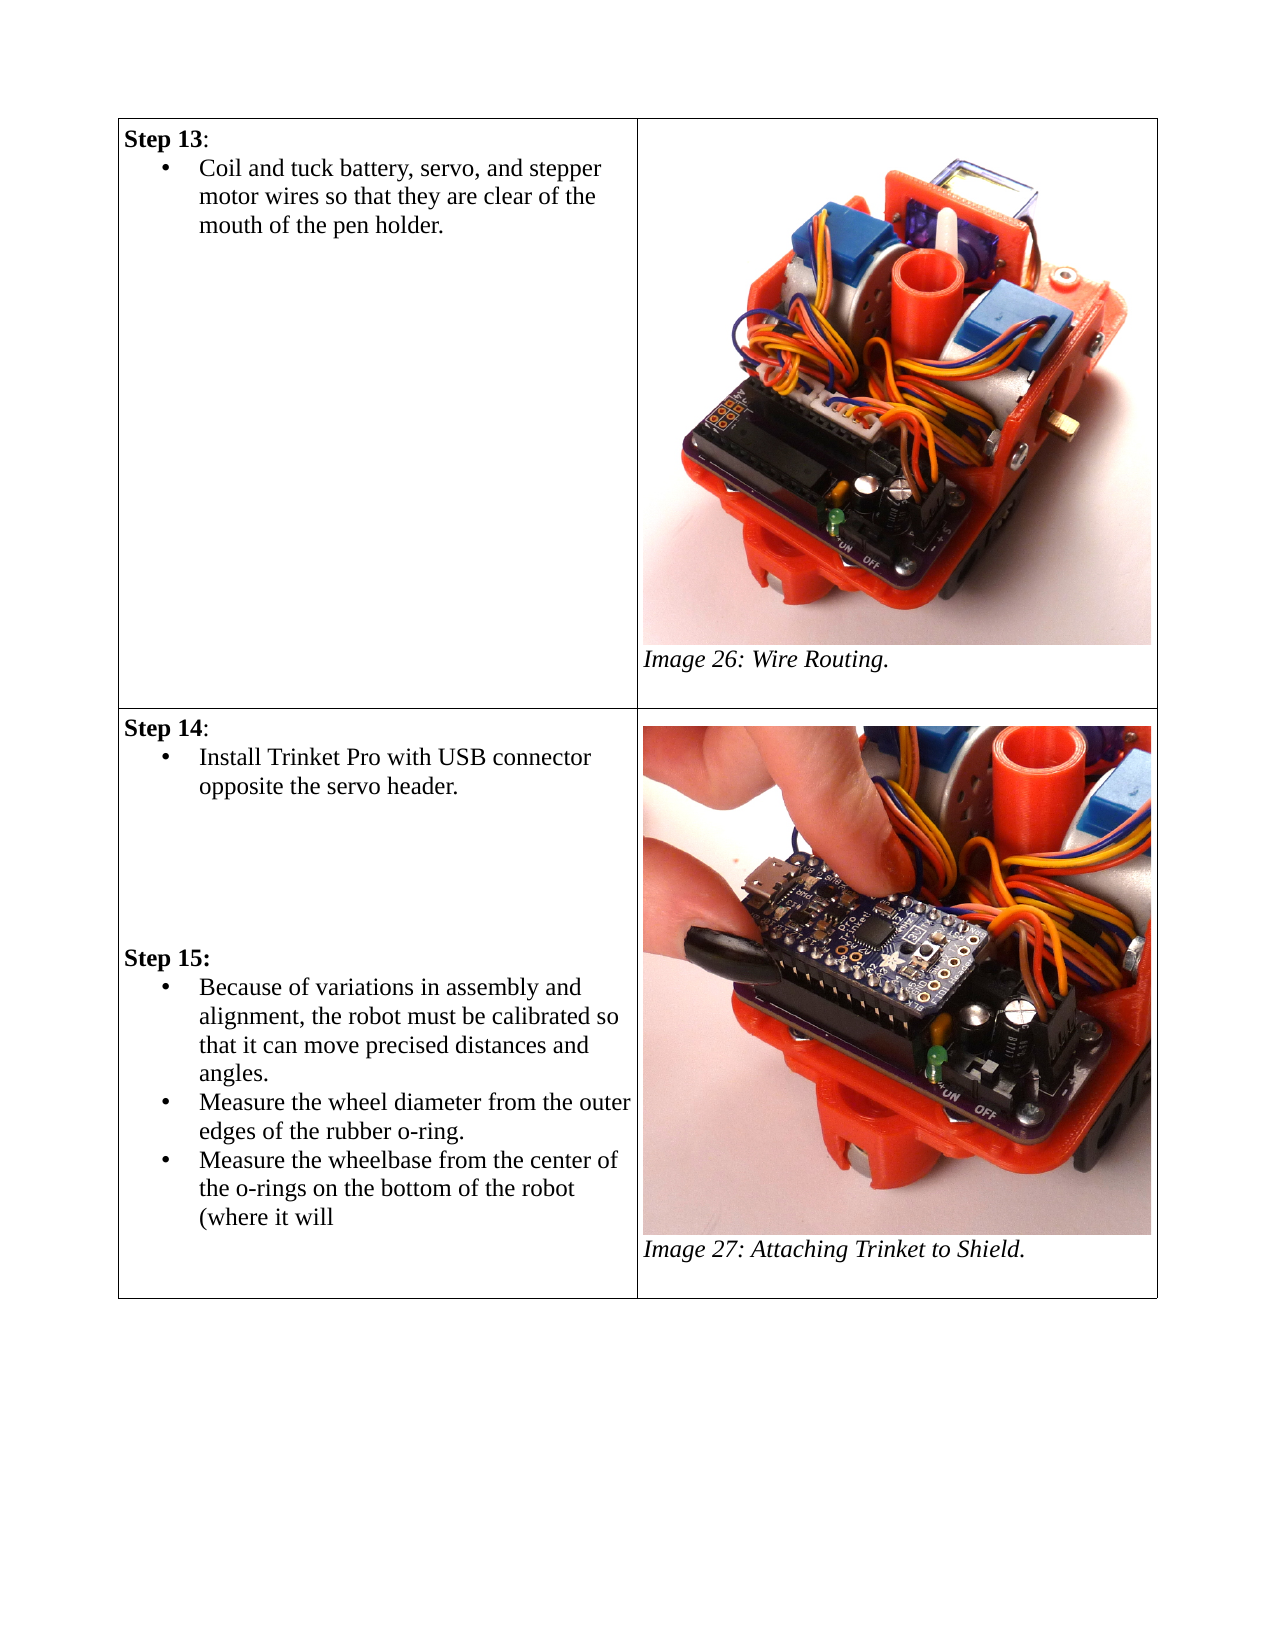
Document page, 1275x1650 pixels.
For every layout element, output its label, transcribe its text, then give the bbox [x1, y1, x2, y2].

picture [643, 726, 1152, 1235]
picture [643, 136, 1152, 645]
table_cell Step 14: Install Trinket Pro with USB connector opposite the servo header. Step 15: Because of variations in assembly and alignment, the robot must be calibrated so that it can move precised distances and angles. Measure the wheel diameter from the outer edges of the rubber o-ring. Measure the wheelbase from the center of the o-rings on the bottom of the robot (where it will [119, 709, 637, 1298]
table_cell Step 13: Coil and tuck battery, servo, and stepper motor wires so that they are clear of the mouth of the pen holder. [119, 119, 637, 708]
table_cell [638, 709, 1157, 1298]
table_cell [638, 119, 1157, 708]
